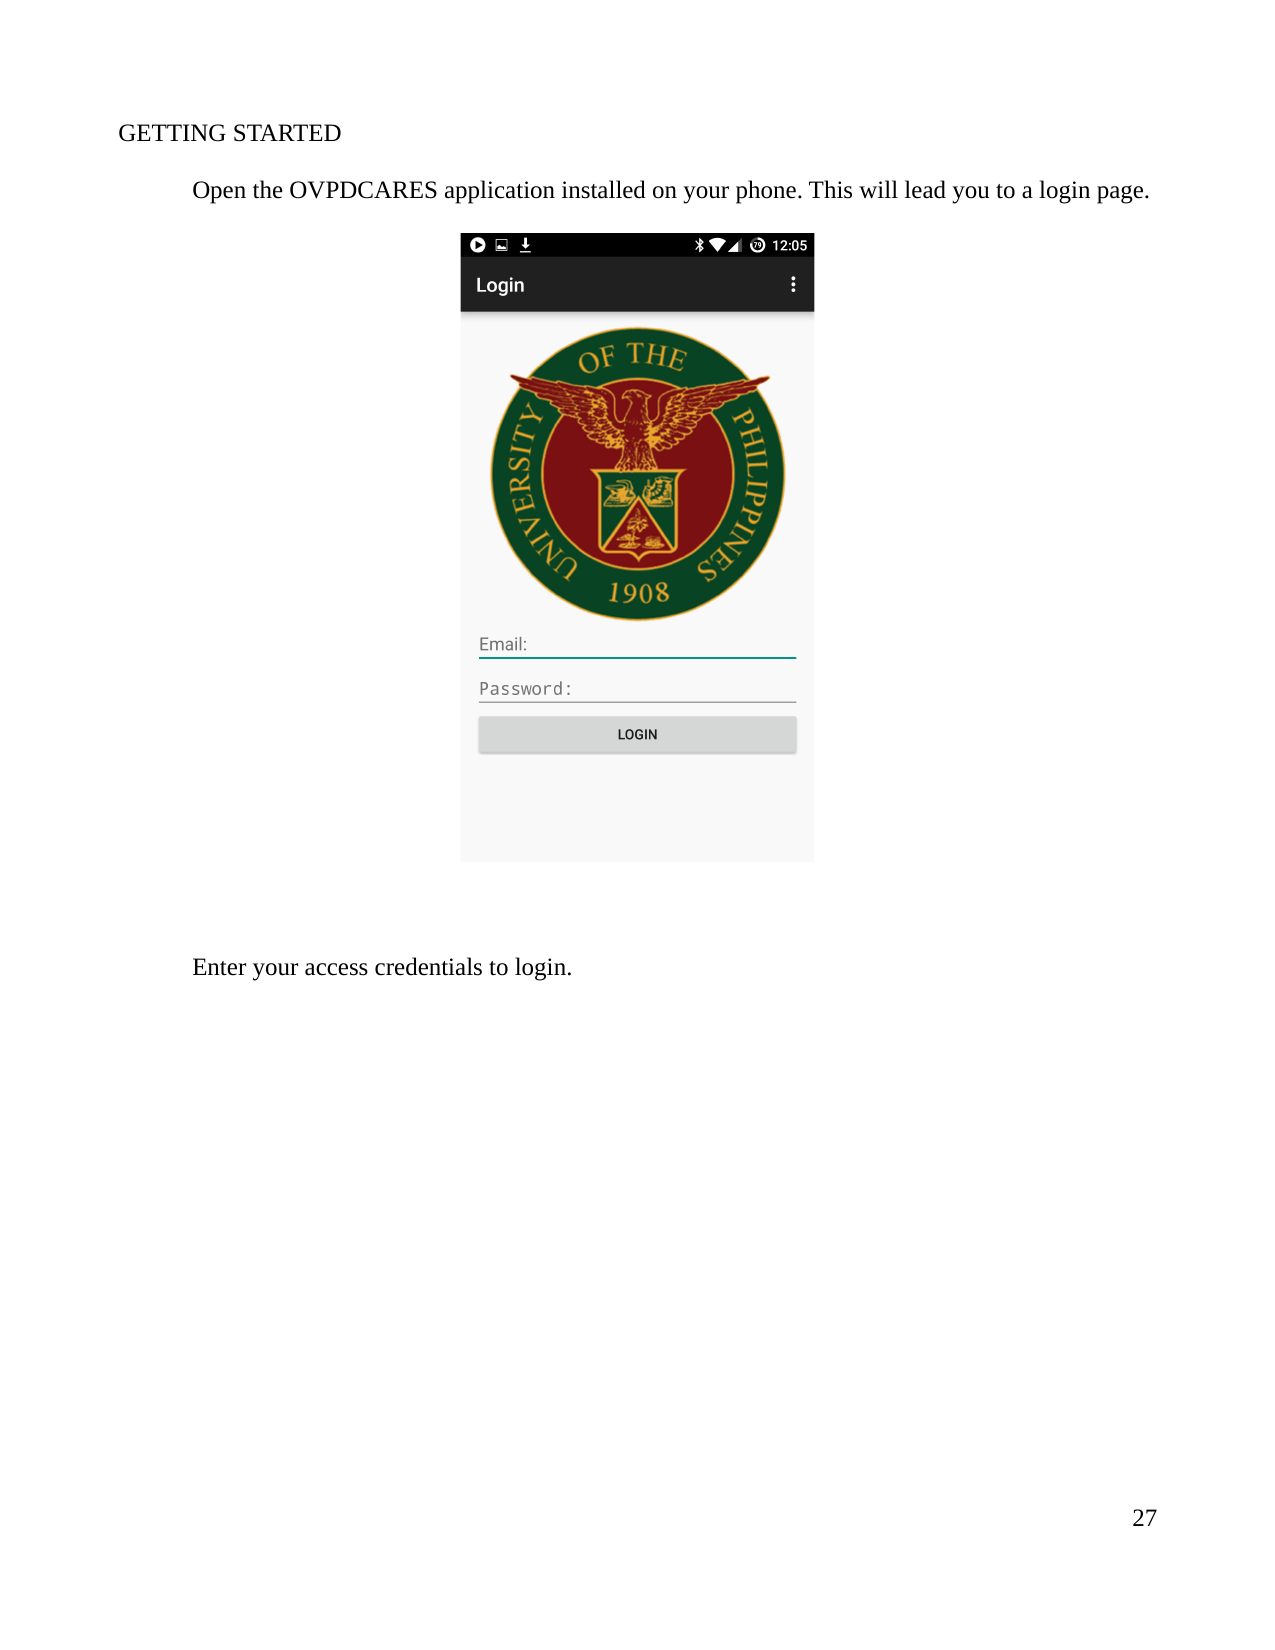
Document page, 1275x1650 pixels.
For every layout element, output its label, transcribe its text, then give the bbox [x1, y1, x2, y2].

text Enter your access credentials to login. [118, 952, 1157, 981]
text GETTING STARTED [118, 118, 1157, 147]
picture [460, 233, 815, 862]
text Open the OVPDCARES application installed on your phone. This will lead you to a login page. [118, 176, 1157, 204]
